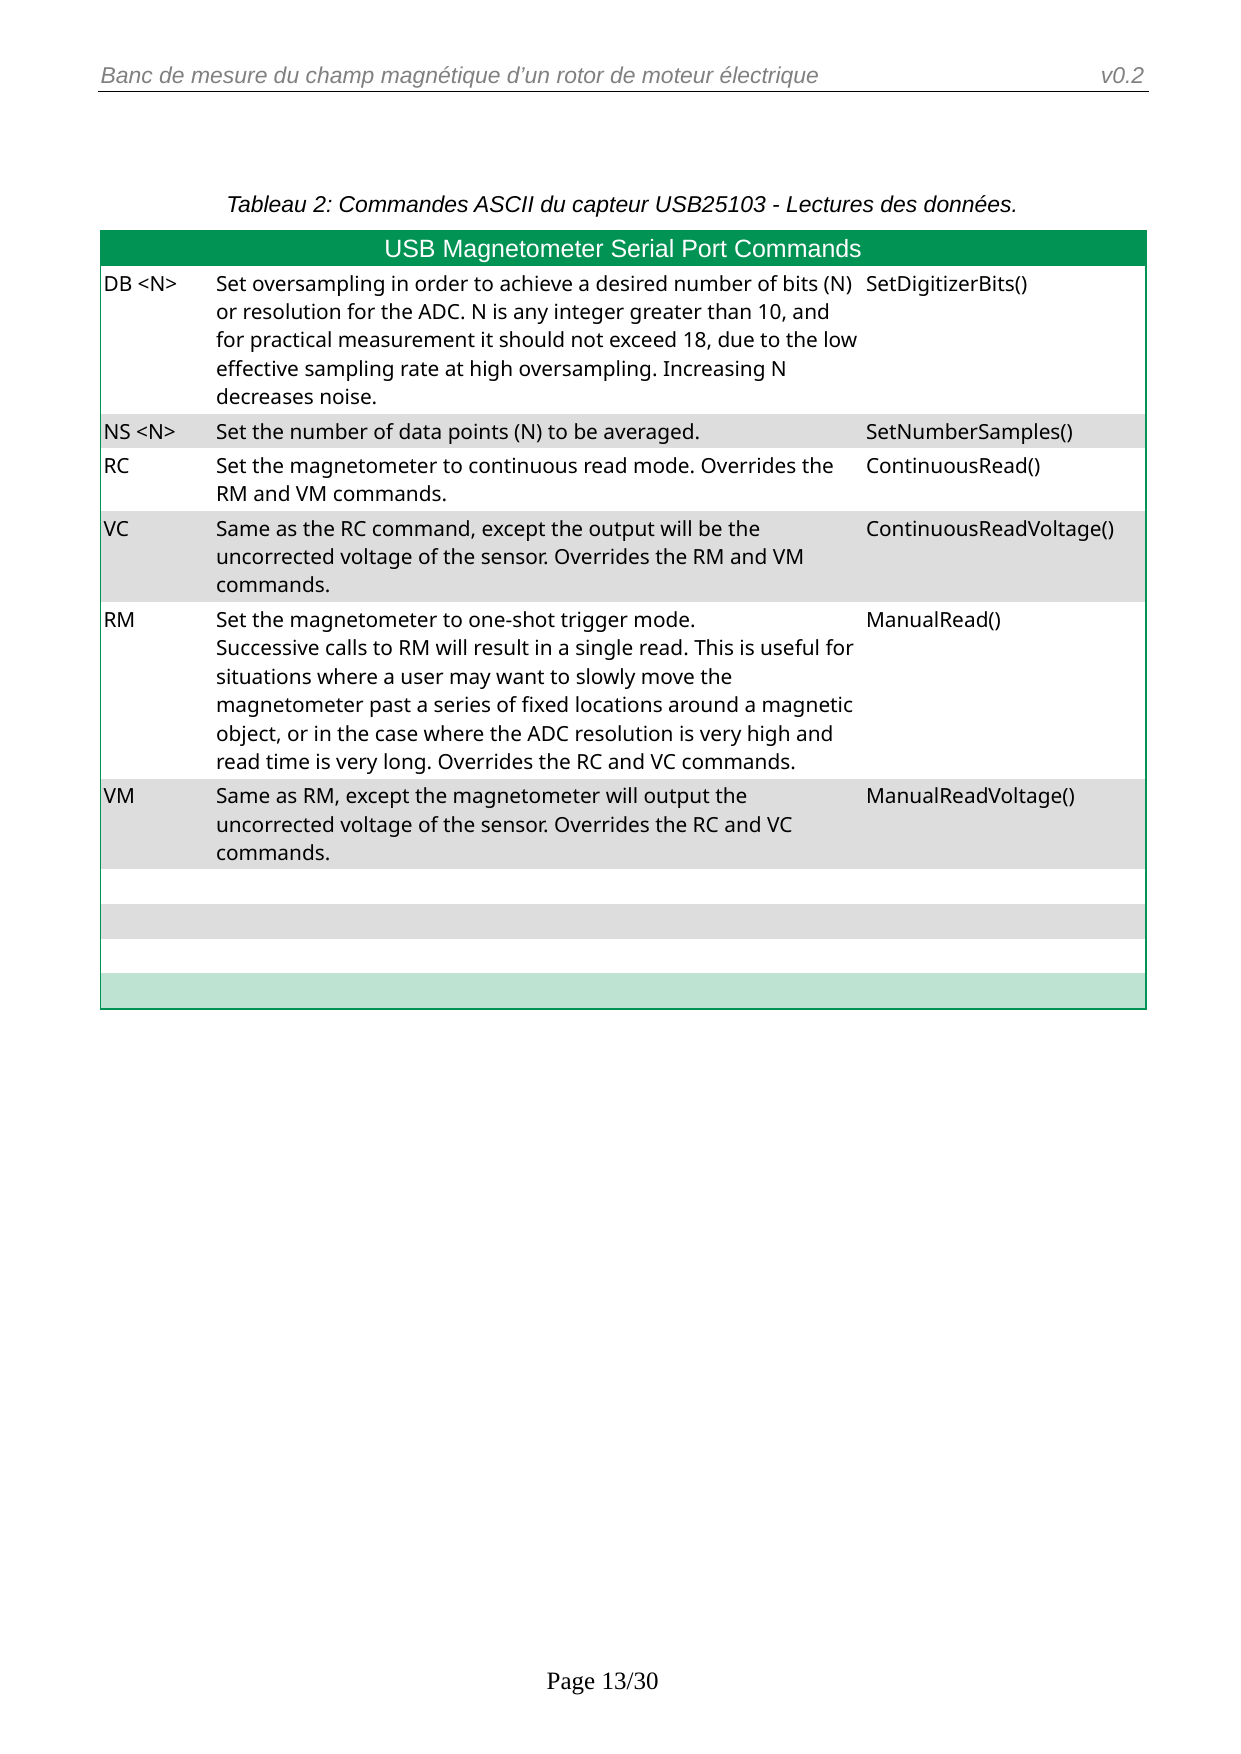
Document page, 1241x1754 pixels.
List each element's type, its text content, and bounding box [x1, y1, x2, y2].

table_header USB Magnetometer Serial Port Commands [101, 231, 1145, 266]
table_cell VM [101, 779, 213, 869]
table_cell Same as RM, except the magnetometer will output the uncorrected voltage of the sensor. Overrides the RC and VC commands. [213, 779, 863, 869]
table_cell DB <N> [101, 266, 213, 414]
table_cell VC [101, 511, 213, 602]
table_cell ManualRead() [863, 602, 1145, 778]
table_cell NS <N> [101, 414, 213, 448]
table_cell ManualReadVoltage() [863, 779, 1145, 869]
table_cell [863, 870, 1145, 904]
table_cell RC [101, 448, 213, 511]
table_cell Set oversampling in order to achieve a desired number of bits (N) or resolution for the ADC. N is any integer greater than 10, and for practical measurement it should not exceed 18, due to the low effective sampling rate at high oversampling. Increasing N decreases noise. [213, 266, 863, 414]
table_cell Same as the RC command, except the output will be the uncorrected voltage of the sensor. Overrides the RM and VM commands. [213, 511, 863, 602]
table_cell [863, 973, 1145, 1008]
table_cell Set the magnetometer to one-shot trigger mode. Successive calls to RM will result in a single read. This is useful for situations where a user may want to slowly move the magnetometer past a series of fixed locations around a magnetic object, or in the case where the ADC resolution is very high and read time is very long. Overrides the RC and VC commands. [213, 602, 863, 778]
table_cell SetNumberSamples() [863, 414, 1145, 448]
table_cell [213, 870, 863, 904]
table_cell Set the magnetometer to continuous read mode. Overrides the RM and VM commands. [213, 448, 863, 511]
table_cell Set the number of data points (N) to be averaged. [213, 414, 863, 448]
table_cell ContinuousRead() [863, 448, 1145, 511]
table_cell [101, 870, 213, 904]
table_cell [213, 904, 863, 939]
table_cell [213, 939, 863, 973]
table_cell [213, 973, 863, 1008]
table_cell ContinuousReadVoltage() [863, 511, 1145, 602]
table_cell RM [101, 602, 213, 778]
table_cell [863, 939, 1145, 973]
table_cell [101, 939, 213, 973]
table_cell [863, 904, 1145, 939]
text Tableau 2: Commandes ASCII du capteur USB25103 - Lectures des données. [100, 191, 1146, 217]
table_cell SetDigitizerBits() [863, 266, 1145, 414]
table_cell [101, 973, 213, 1008]
table_cell [101, 904, 213, 939]
